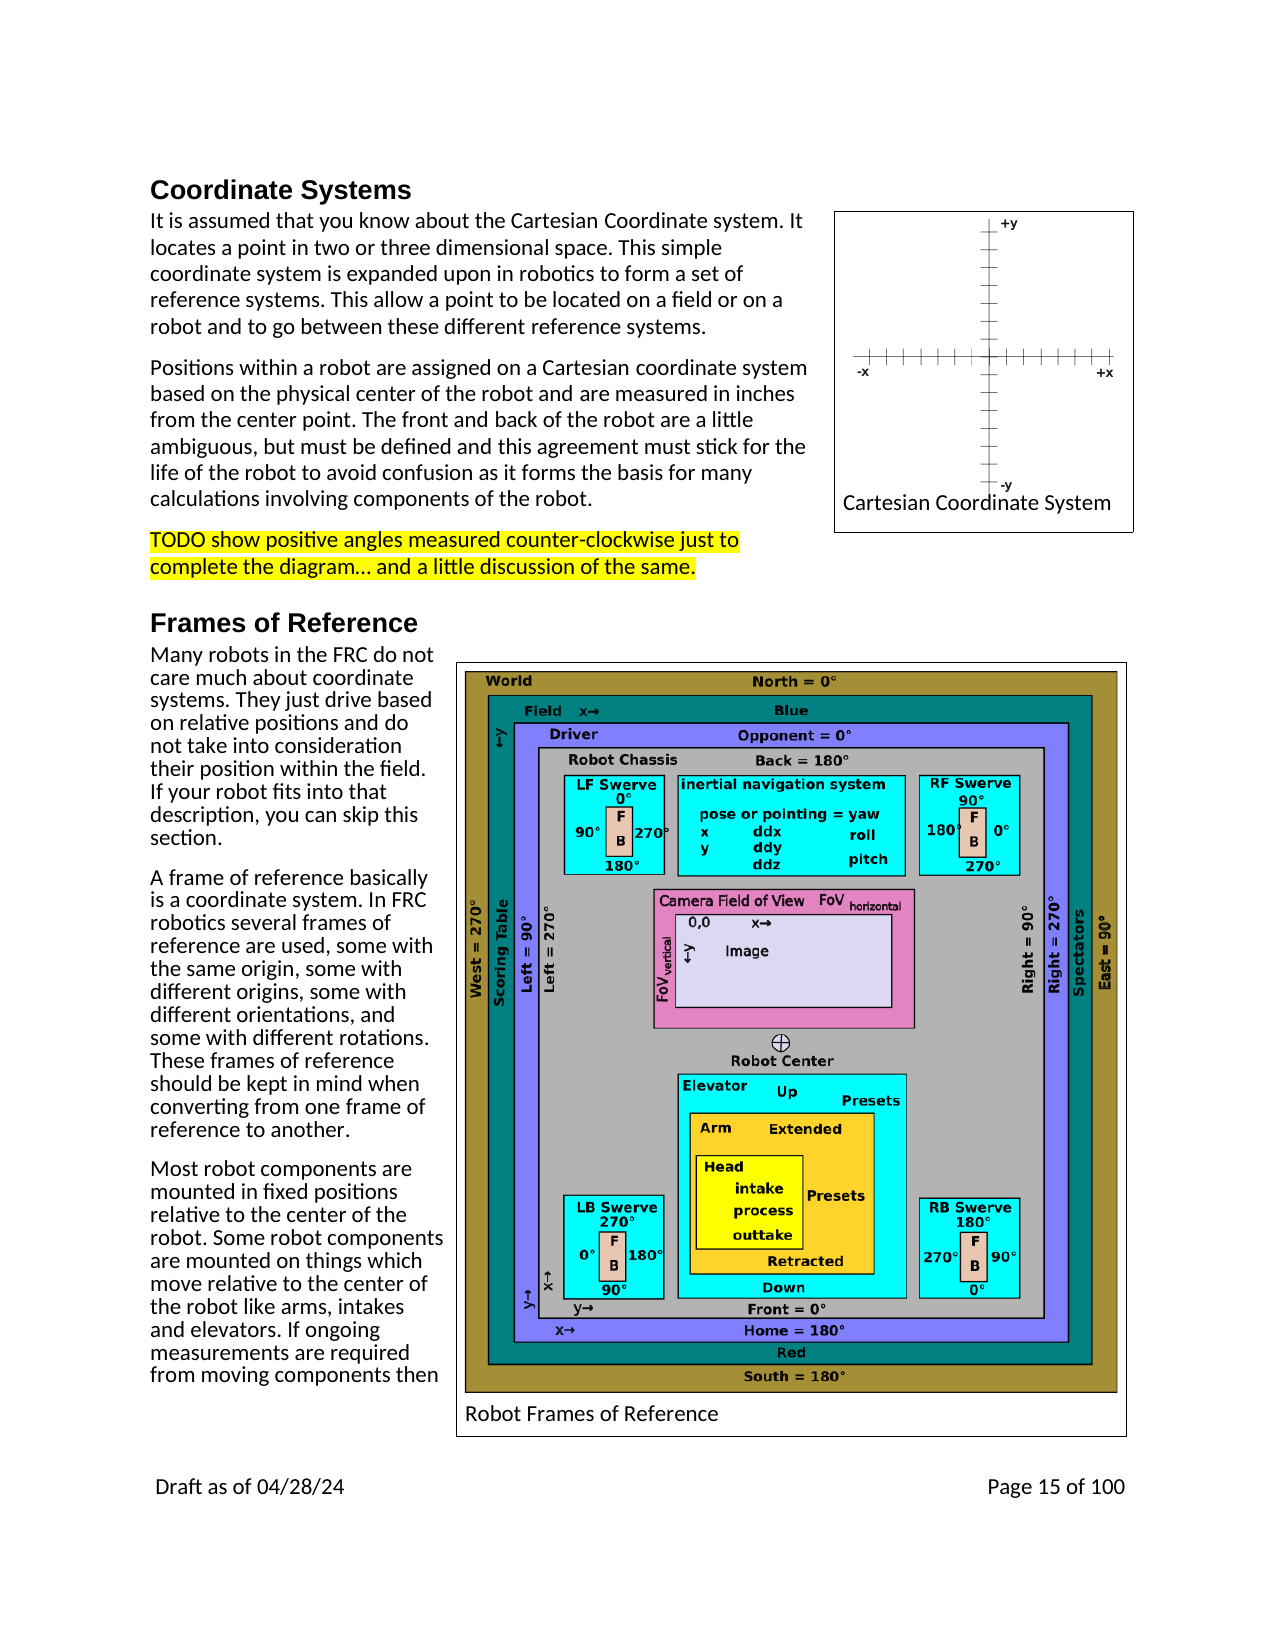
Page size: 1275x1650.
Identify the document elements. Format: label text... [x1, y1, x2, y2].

text Many robots in the FRC do not care much about coordinate systems. They just drive based on relative positions and do not take into consideration their position within the field. If your robot fits into that description, you can skip this section. [150, 645, 1125, 851]
picture [853, 219, 1114, 494]
text [457, 663, 1126, 1436]
text Cartesian Coordinate System [843, 220, 1124, 517]
picture [464, 671, 1118, 1393]
text A frame of reference basically is a coordinate system. In FRC robotics several frames of reference are used, some with the same origin, some with different origins, some with different orientations, and some with different rotations. These frames of reference should be kept in mind when converting from one frame of reference to another. [150, 868, 456, 1143]
text Positions within a robot are assigned on a Cartesian coordinate system based on the physical center of the robot and are measured in inches from the center point. The front and back of the robot are a little ambiguous, but must be defined and this agreement must stick for the life of the robot to avoid confusion as it forms the basis for many calculations involving components of the robot. [150, 358, 834, 513]
text [835, 212, 1133, 532]
text Robot Frames of Reference [465, 1393, 1118, 1427]
subtitle Coordinate Systems [150, 175, 1125, 205]
text It is assumed that you know about the Cartesian Coordinate system. It locates a point in two or three dimensional space. This simple coordinate system is expanded upon in robotics to form a set of reference systems. This allow a point to be located on a field or on a robot and to go between these different reference systems. [150, 212, 834, 340]
text TODO show positive angles measured counter-clockwise just to complete the diagram… and a little discussion of the same. [150, 531, 1125, 580]
subtitle Frames of Reference [150, 608, 1125, 639]
text Most robot components are mounted in fixed positions relative to the center of the robot. Some robot components are mounted on things which move relative to the center of the robot like arms, intakes and elevators. If ongoing measurements are required from moving components then [150, 1159, 456, 1389]
